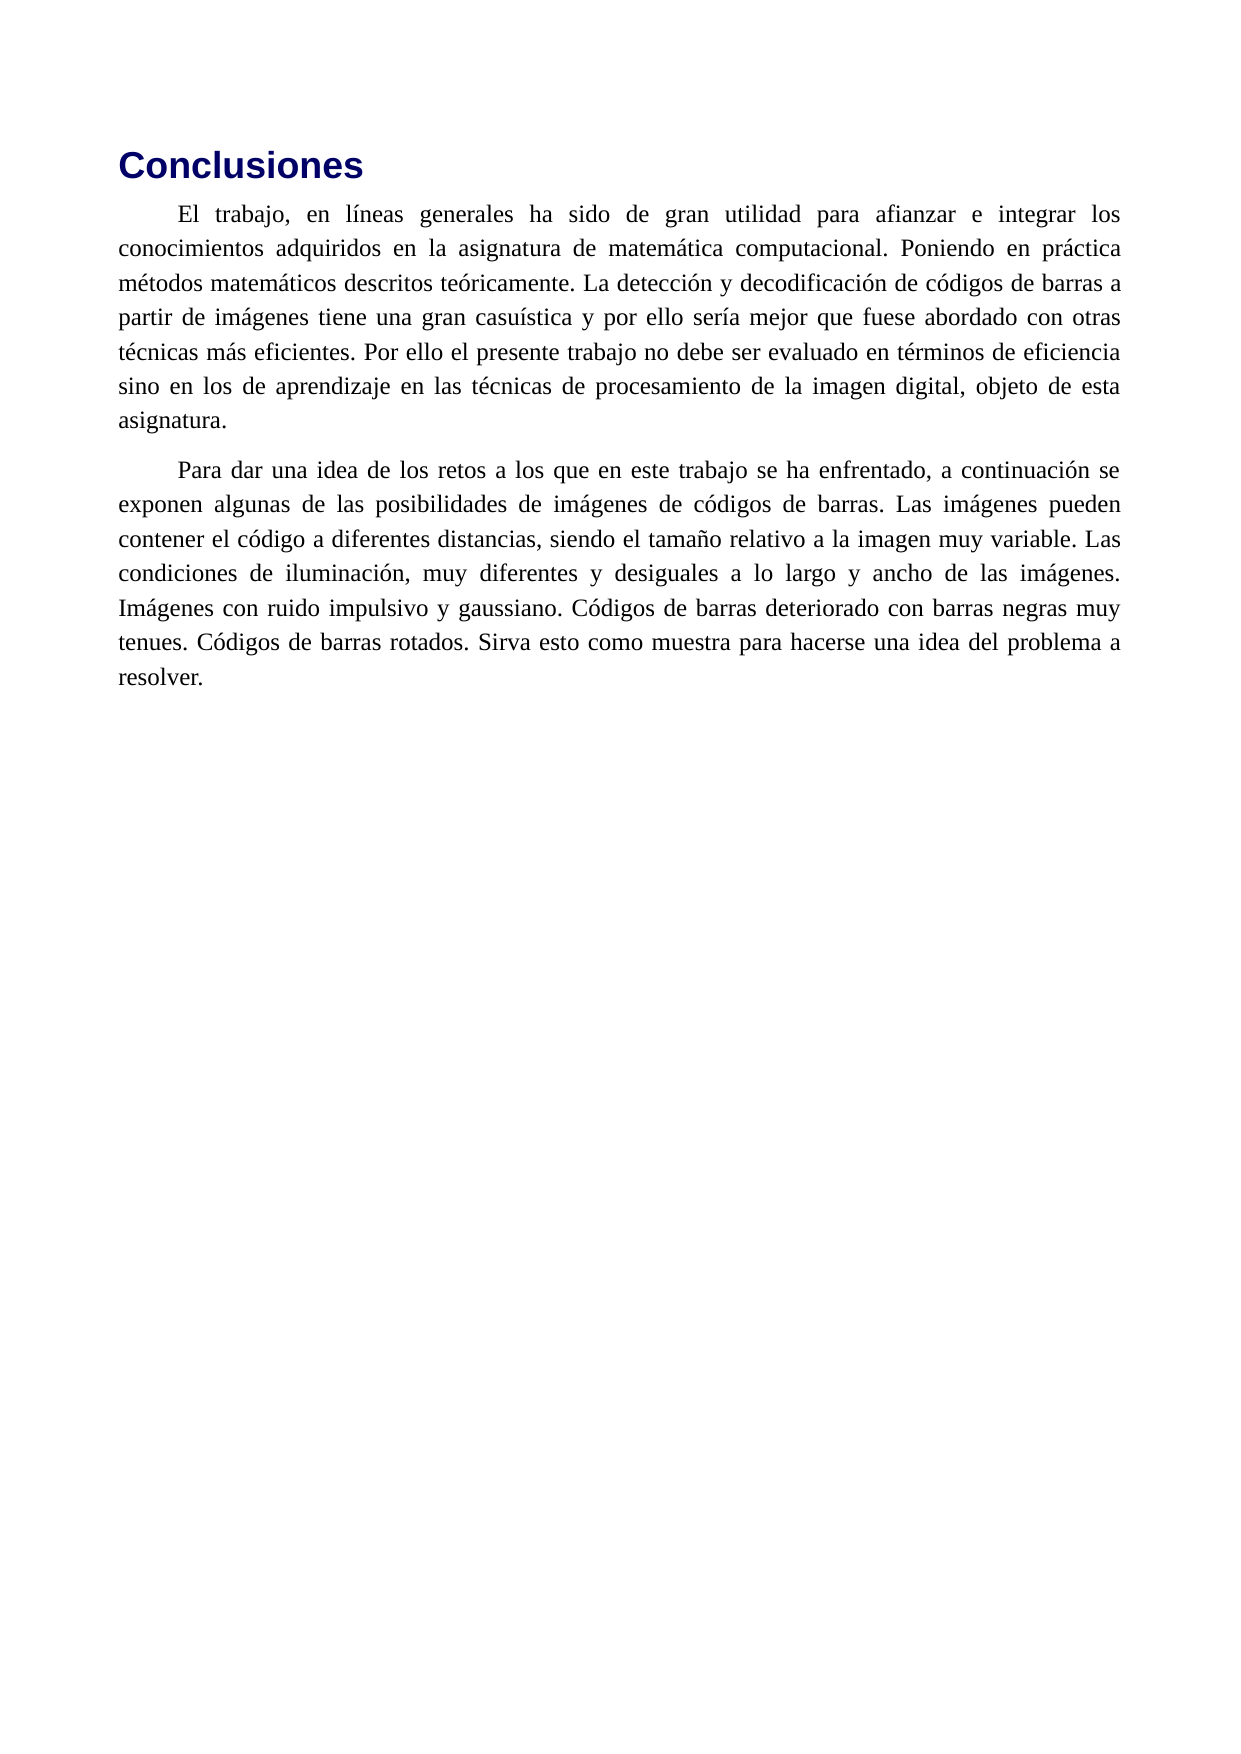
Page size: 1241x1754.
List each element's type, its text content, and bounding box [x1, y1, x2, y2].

text Para dar una idea de los retos a los que en este trabajo se ha enfrentado, a continuación se exponen algunas de las posibilidades de imágenes de códigos de barras. Las imágenes pueden contener el código a diferentes distancias, siendo el tamaño relativo a la imagen muy variable. Las condiciones de iluminación, muy diferentes y desiguales a lo largo y ancho de las imágenes. Imágenes con ruido impulsivo y gaussiano. Códigos de barras deteriorado con barras negras muy tenues. Códigos de barras rotados. Sirva esto como muestra para hacerse una idea del problema a resolver. [118, 455, 1122, 690]
subtitle Conclusiones [118, 143, 1122, 186]
text El trabajo, en líneas generales ha sido de gran utilidad para afianzar e integrar los conocimientos adquiridos en la asignatura de matemática computacional. Poniendo en práctica métodos matemáticos descritos teóricamente. La detección y decodificación de códigos de barras a partir de imágenes tiene una gran casuística y por ello sería mejor que fuese abordado con otras técnicas más eficientes. Por ello el presente trabajo no debe ser evaluado en términos de eficiencia sino en los de aprendizaje en las técnicas de procesamiento de la imagen digital, objeto de esta asignatura. [118, 199, 1122, 434]
